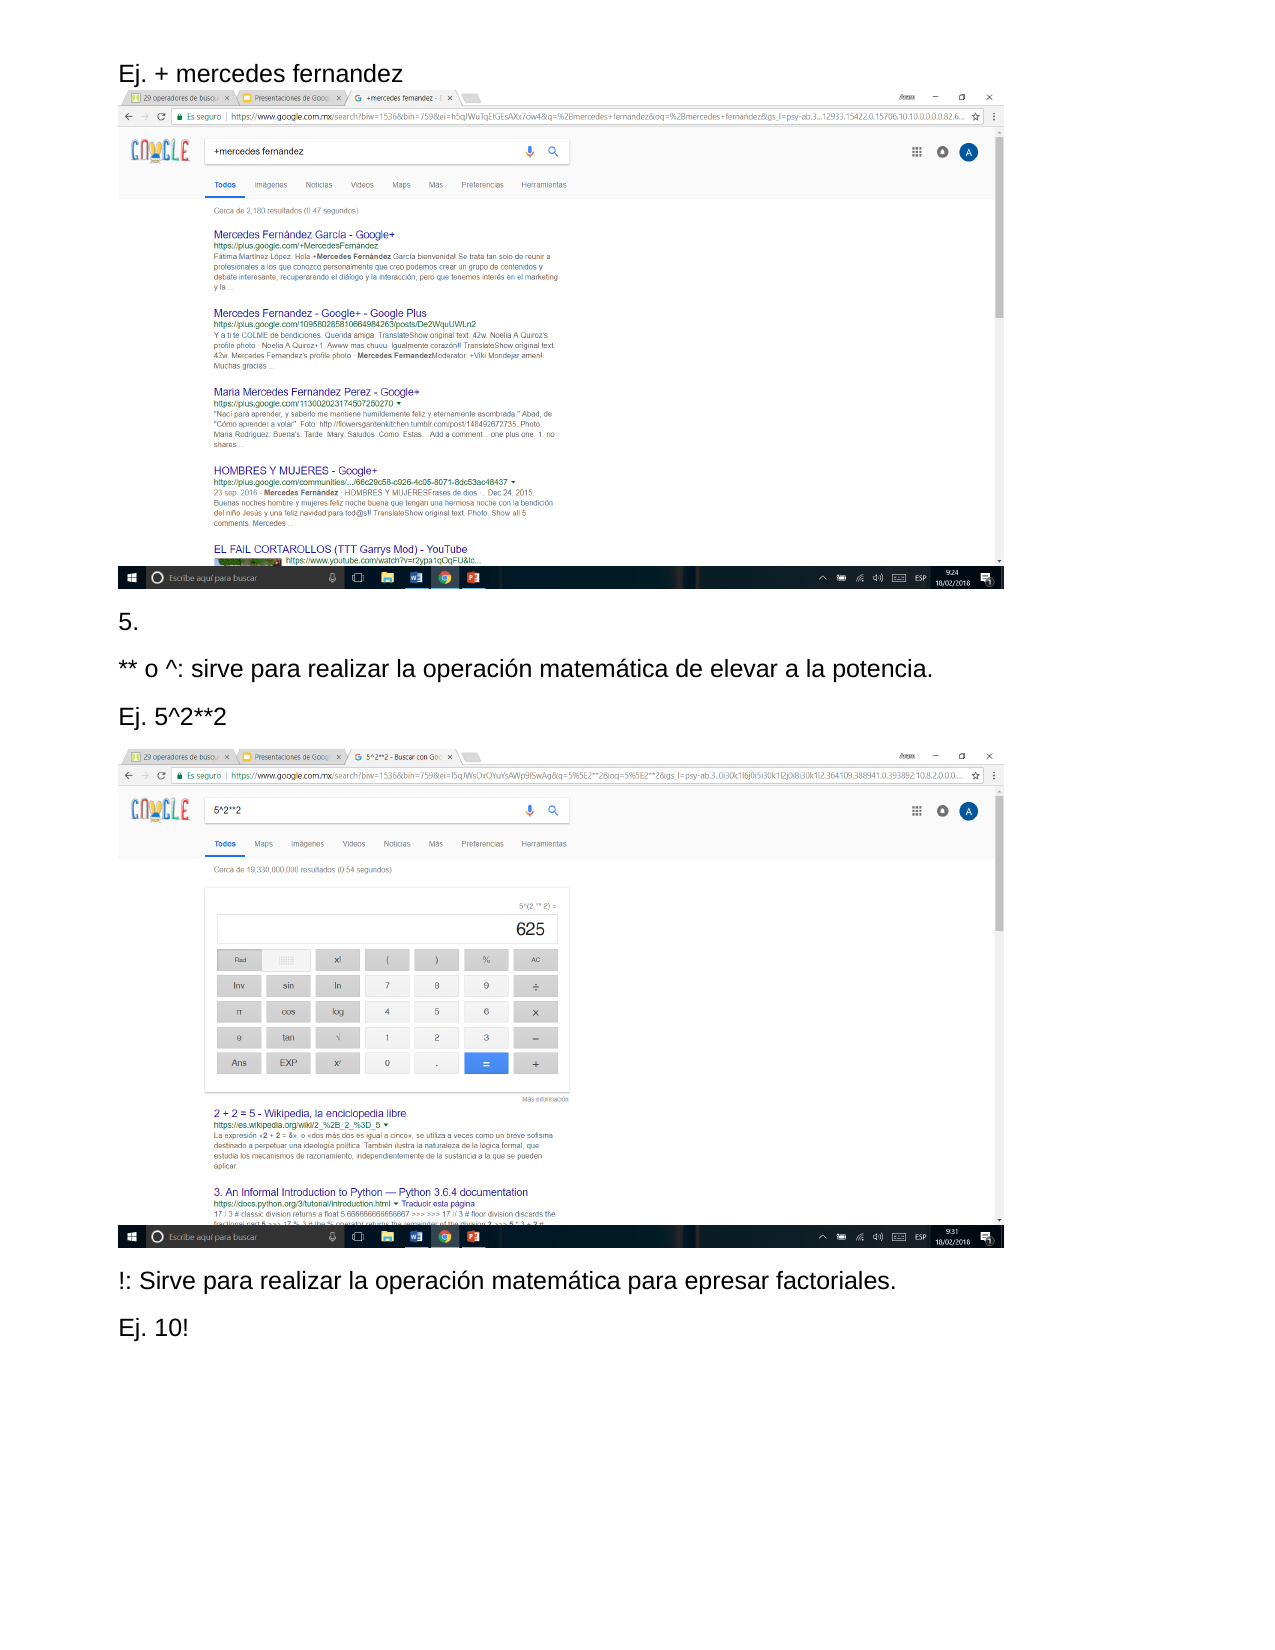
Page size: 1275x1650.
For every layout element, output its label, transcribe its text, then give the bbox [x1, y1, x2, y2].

text Ej. 10! [118, 1313, 1205, 1342]
text ** o ^: sirve para realizar la operación matemática de elevar a la potencia. [118, 654, 1205, 683]
text Ej. + mercedes fernandez [118, 59, 1205, 588]
text 5. [118, 607, 1205, 636]
text !: Sirve para realizar la operación matemática para epresar factoriales. [118, 1266, 1205, 1295]
text Ej. 5^2**2 [118, 702, 1205, 730]
